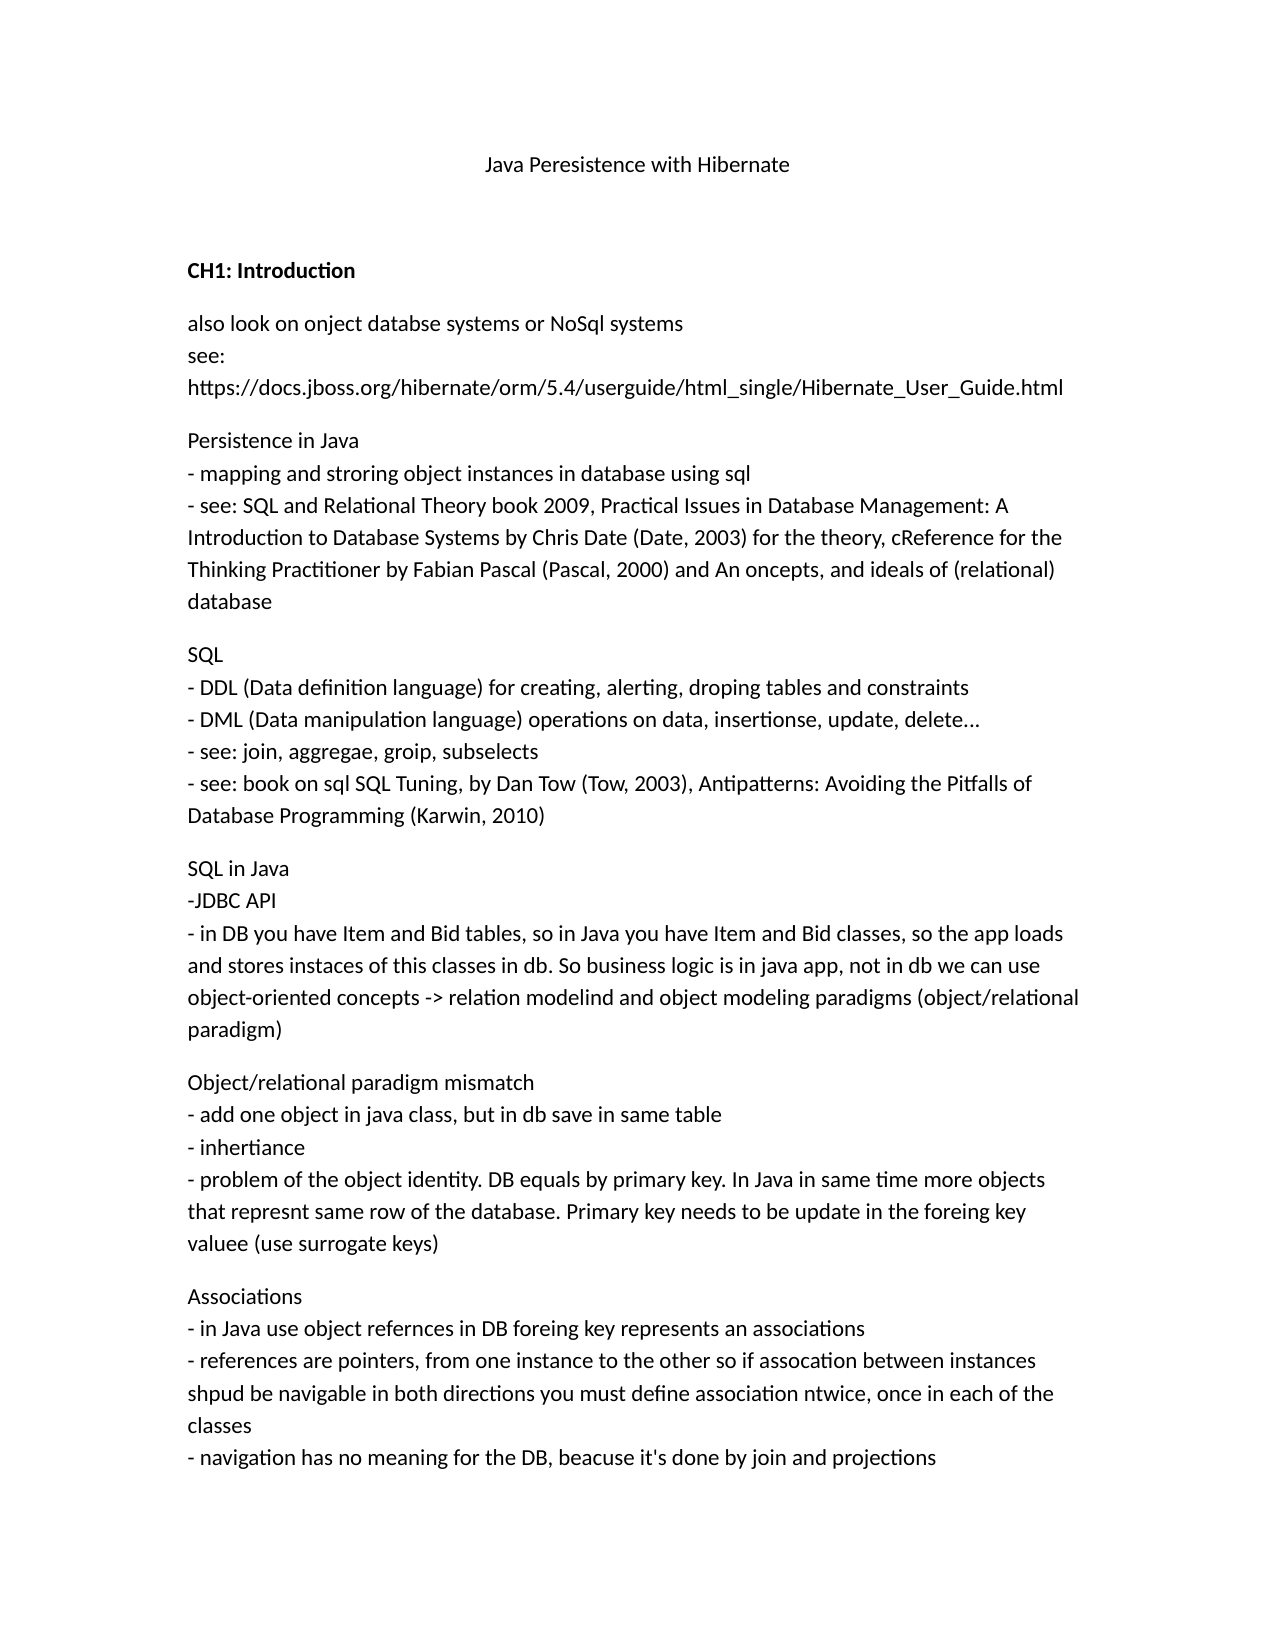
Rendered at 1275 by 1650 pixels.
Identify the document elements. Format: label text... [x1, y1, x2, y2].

text Java Peresistence with Hibernate [187, 150, 1087, 178]
text also look on onject databse systems or NoSql systems see: https://docs.jboss.org/hibernate/orm/5.4/userguide/html_single/Hibernate_User_Guide.html [187, 309, 1087, 401]
text SQL in Java -JDBC API - in DB you have Item and Bid tables, so in Java you have Item and Bid classes, so the app loads and stores instaces of this classes in db. So business logic is in java app, not in db we can use object-oriented concepts -> relation modelind and object modeling paradigms (object/relational paradigm) [187, 854, 1087, 1043]
text CH1: Introduction [187, 256, 1087, 284]
text Associations - in Java use object refernces in DB foreing key represents an associations - references are pointers, from one instance to the other so if assocation between instances shpud be navigable in both directions you must define association ntwice, once in each of the classes - navigation has no meaning for the DB, beacuse it's done by join and projections [187, 1282, 1087, 1471]
text SQL - DDL (Data definition language) for creating, alerting, droping tables and constraints - DML (Data manipulation language) operations on data, insertionse, update, delete... - see: join, aggregae, groip, subselects - see: book on sql SQL Tuning, by Dan Tow (Tow, 2003), Antipatterns: Avoiding the Pitfalls of Database Programming (Karwin, 2010) [187, 640, 1087, 829]
text Persistence in Java - mapping and stroring object instances in database using sql - see: SQL and Relational Theory book 2009, Practical Issues in Database Management: A Introduction to Database Systems by Chris Date (Date, 2003) for the theory, cReference for the Thinking Practitioner by Fabian Pascal (Pascal, 2000) and An oncepts, and ideals of (relational) database [187, 426, 1087, 615]
text Object/relational paradigm mismatch - add one object in java class, but in db save in same table - inhertiance - problem of the object identity. DB equals by primary key. In Java in same time more objects that represnt same row of the database. Primary key needs to be update in the foreing key valuee (use surrogate keys) [187, 1068, 1087, 1257]
